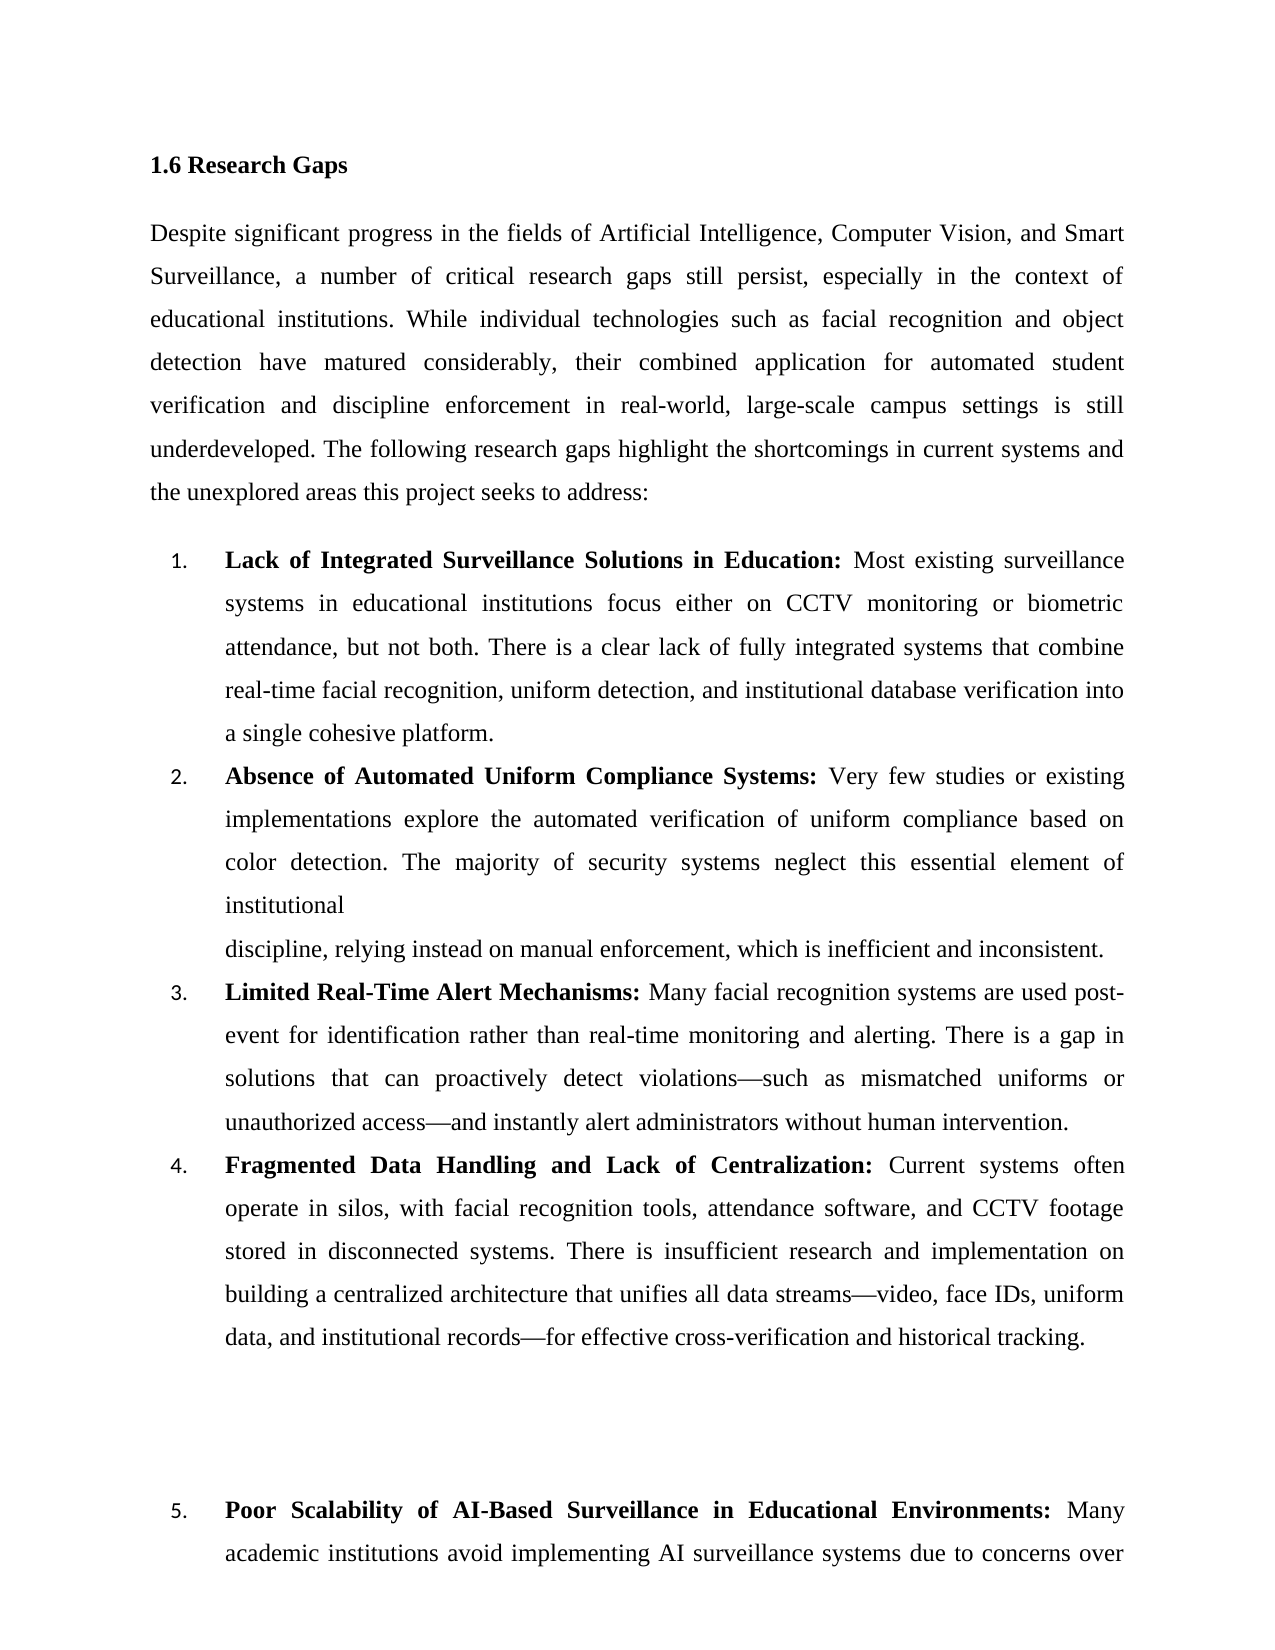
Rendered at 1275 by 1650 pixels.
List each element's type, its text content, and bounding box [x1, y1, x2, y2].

list Lack of Integrated Surveillance Solutions in Education: Most existing surveillance systems in educational institutions focus either on CCTV monitoring or biometric attendance, but not both. There is a clear lack of fully integrated systems that combine real-time facial recognition, uniform detection, and institutional database verification into a single cohesive platform. [187, 545, 1125, 747]
list Poor Scalability of AI-Based Surveillance in Educational Environments: Many academic institutions avoid implementing AI surveillance systems due to concerns over [187, 1495, 1125, 1567]
list Absence of Automated Uniform Compliance Systems: Very few studies or existing implementations explore the automated verification of uniform compliance based on color detection. The majority of security systems neglect this essential element of institutional [187, 761, 1125, 919]
list Fragmented Data Handling and Lack of Centralization: Current systems often operate in silos, with facial recognition tools, attendance software, and CCTV footage stored in disconnected systems. There is insufficient research and implementation on building a centralized architecture that unifies all data streams—video, face IDs, uniform data, and institutional records—for effective cross-verification and historical tracking. [187, 1150, 1125, 1351]
text Despite significant progress in the fields of Artificial Intelligence, Computer Vision, and Smart Surveillance, a number of critical research gaps still persist, especially in the context of educational institutions. While individual technologies such as facial recognition and object detection have matured considerably, their combined application for automated student verification and discipline enforcement in real-world, large-scale campus settings is still underdeveloped. The following research gaps highlight the shortcomings in current systems and the unexplored areas this project seeks to address: [150, 218, 1125, 506]
list discipline, relying instead on manual enforcement, which is inefficient and inconsistent. [225, 934, 1125, 962]
list Limited Real-Time Alert Mechanisms: Many facial recognition systems are used post-event for identification rather than real-time monitoring and alerting. There is a gap in solutions that can proactively detect violations—such as mismatched uniforms or unauthorized access—and instantly alert administrators without human intervention. [187, 977, 1125, 1135]
text 1.6 Research Gaps [150, 150, 1125, 179]
